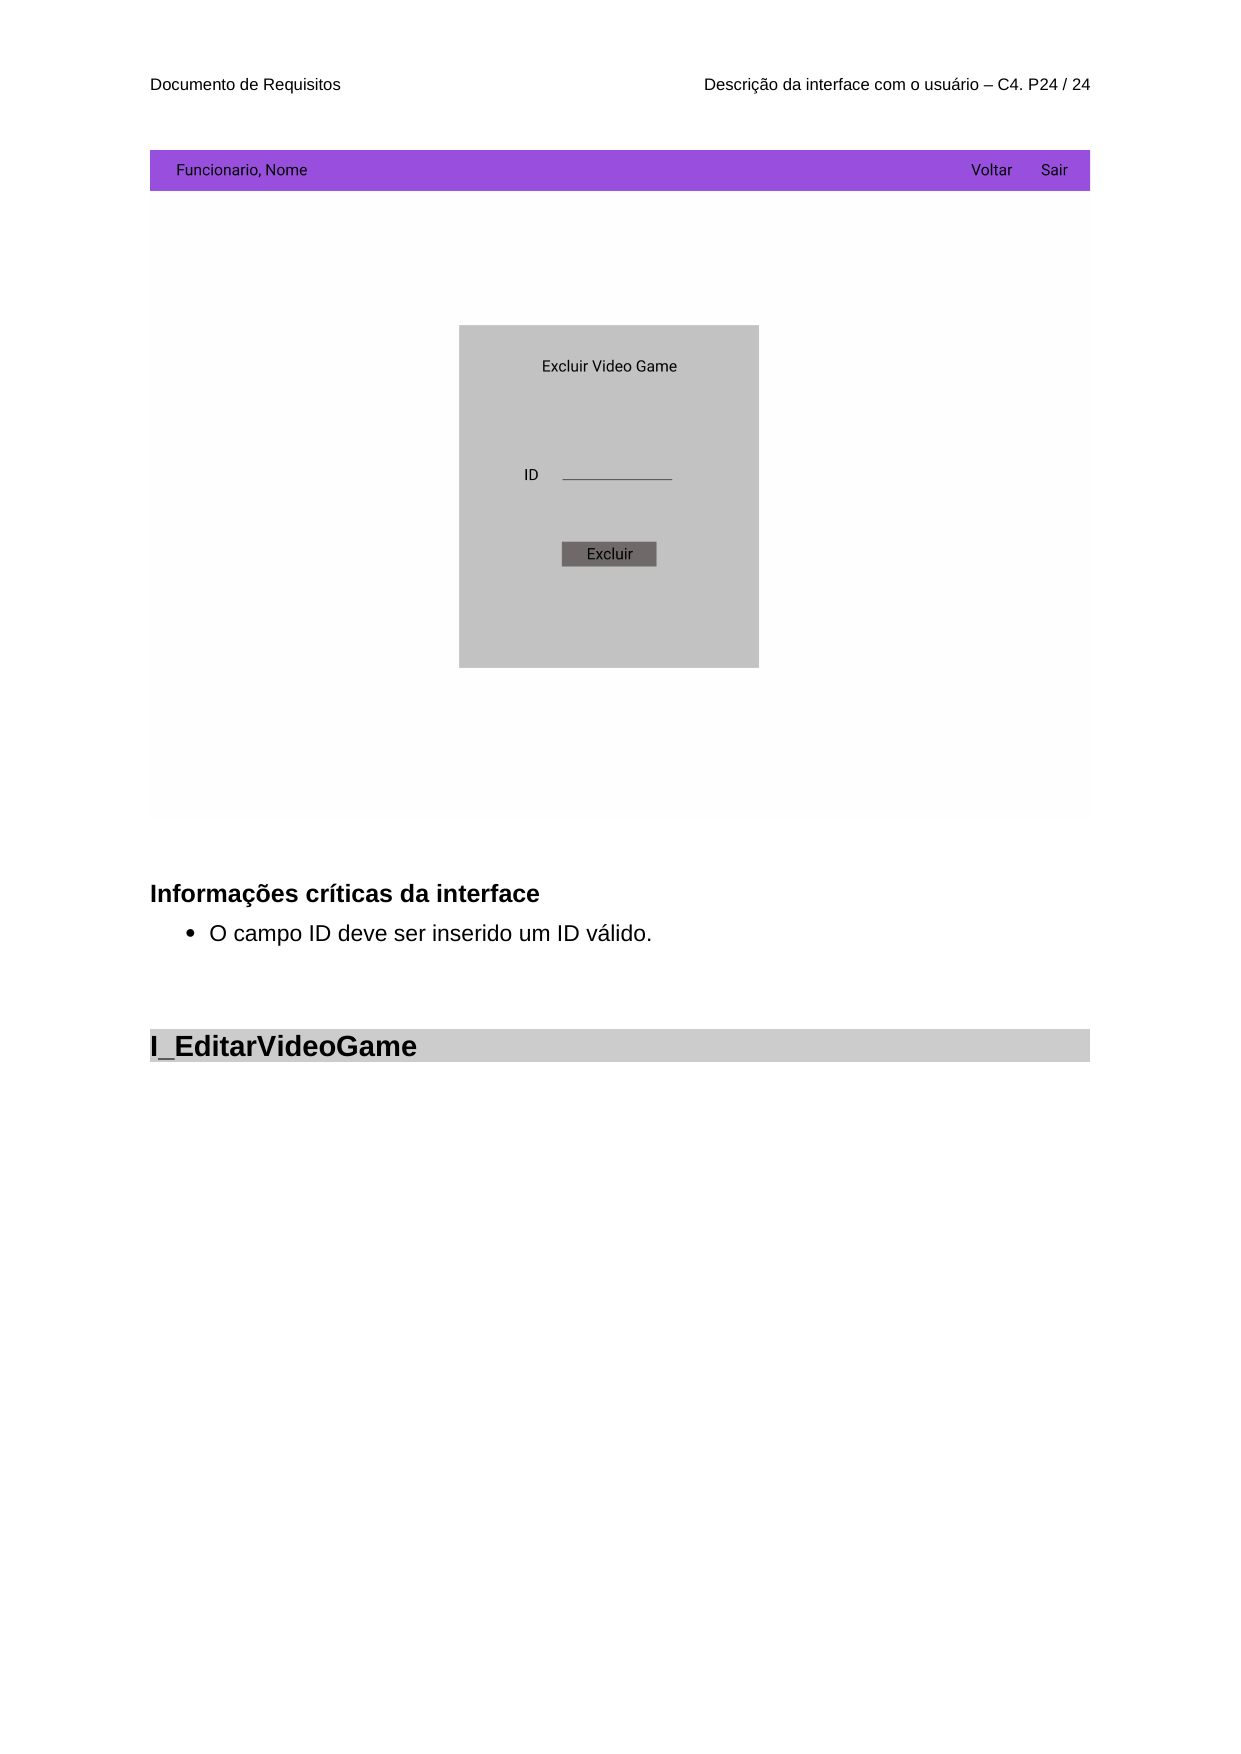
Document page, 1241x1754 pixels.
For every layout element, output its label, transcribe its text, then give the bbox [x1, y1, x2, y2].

subtitle I_EditarVideoGame [150, 1029, 1090, 1062]
list O campo ID deve ser inserido um ID válido. [186, 920, 1090, 946]
subtitle Informações críticas da interface [150, 878, 1090, 907]
picture [150, 150, 1091, 819]
